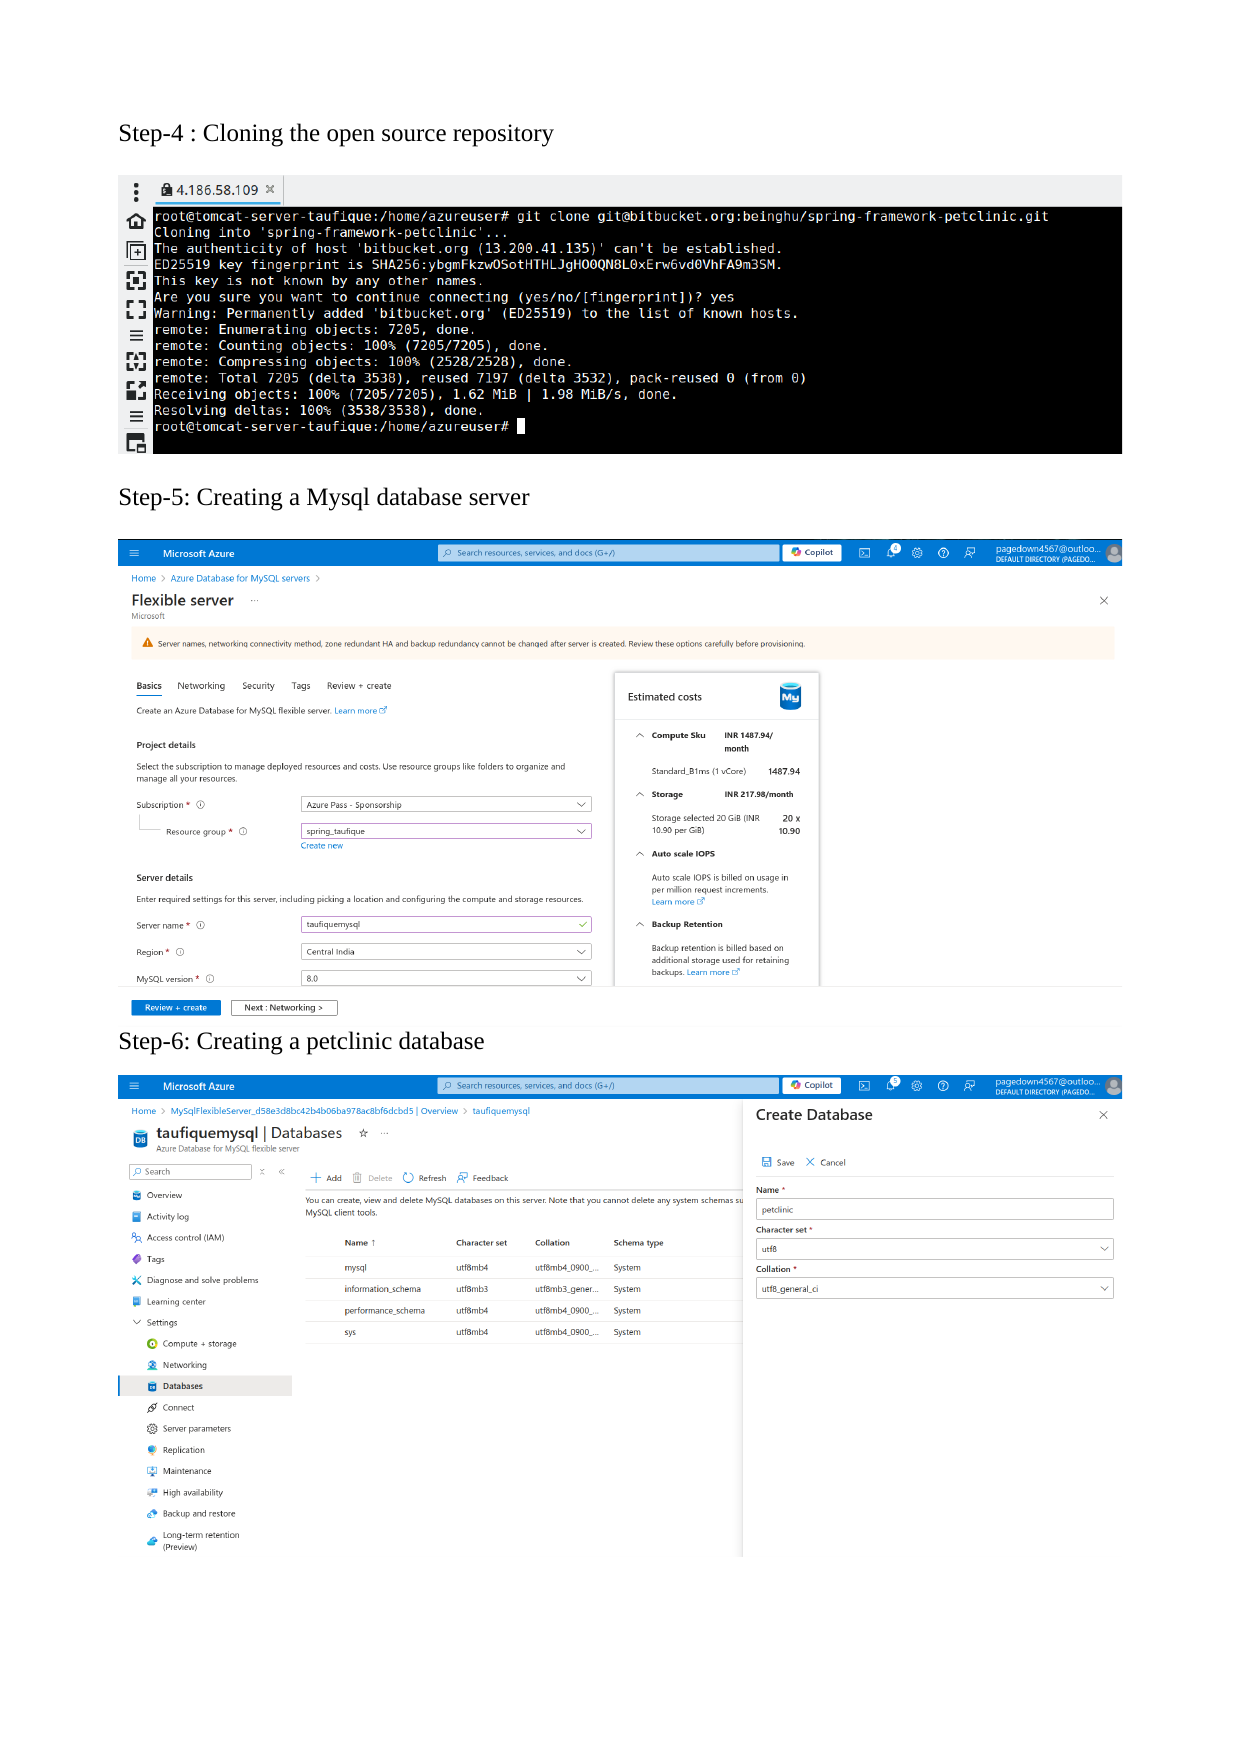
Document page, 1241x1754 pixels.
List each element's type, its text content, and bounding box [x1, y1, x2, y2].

text Step-6: Creating a petclinic database [118, 1027, 1122, 1055]
picture [118, 175, 1123, 454]
picture [118, 1075, 1123, 1557]
text Step-4 : Cloning the open source repository [118, 118, 1122, 147]
picture [118, 539, 1123, 1027]
text Step-5: Creating a Mysql database server [118, 482, 1122, 511]
